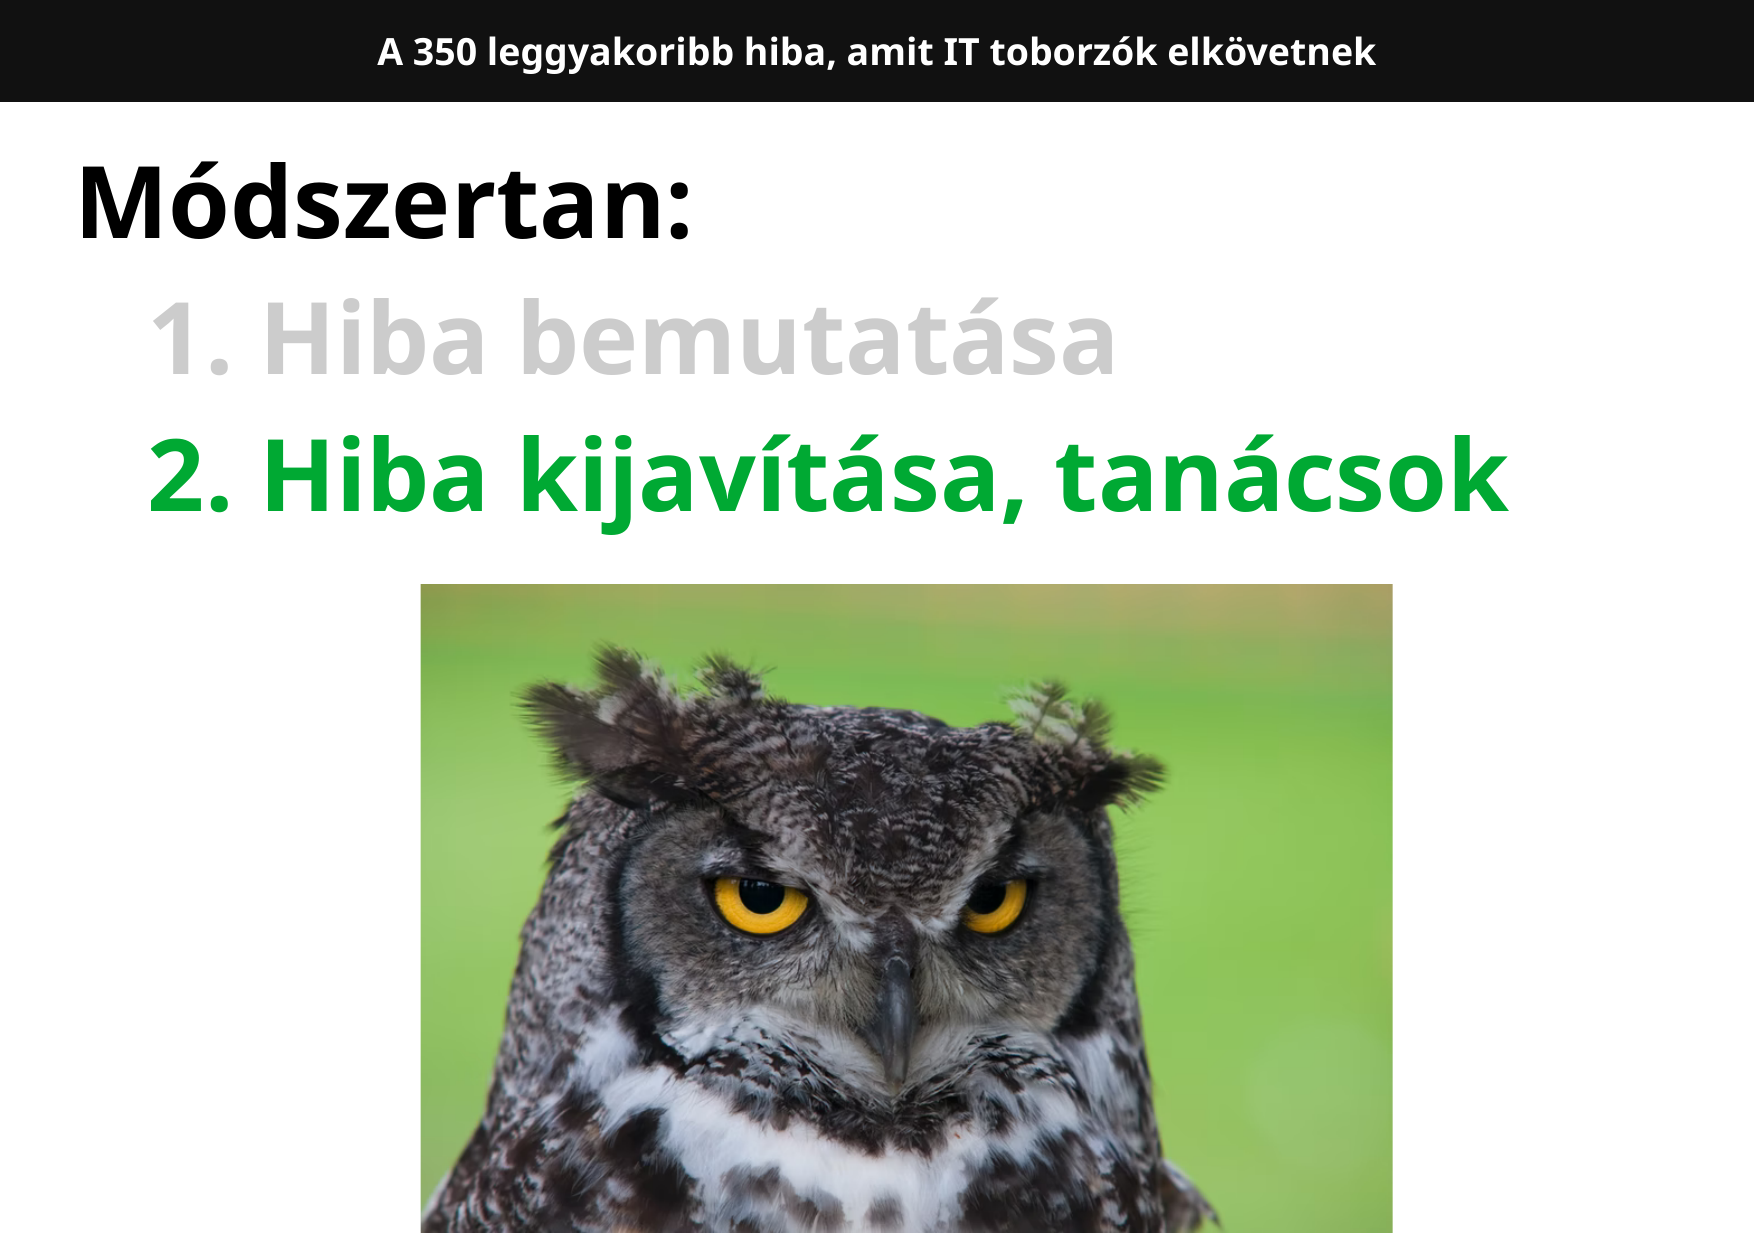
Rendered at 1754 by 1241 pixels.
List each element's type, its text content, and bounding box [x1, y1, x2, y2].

text 1. Hiba bemutatása [0, 268, 1754, 404]
text 2. Hiba kijavítása, tanácsok [0, 404, 1754, 540]
text Módszertan: [0, 132, 1754, 268]
picture [420, 584, 1393, 1233]
